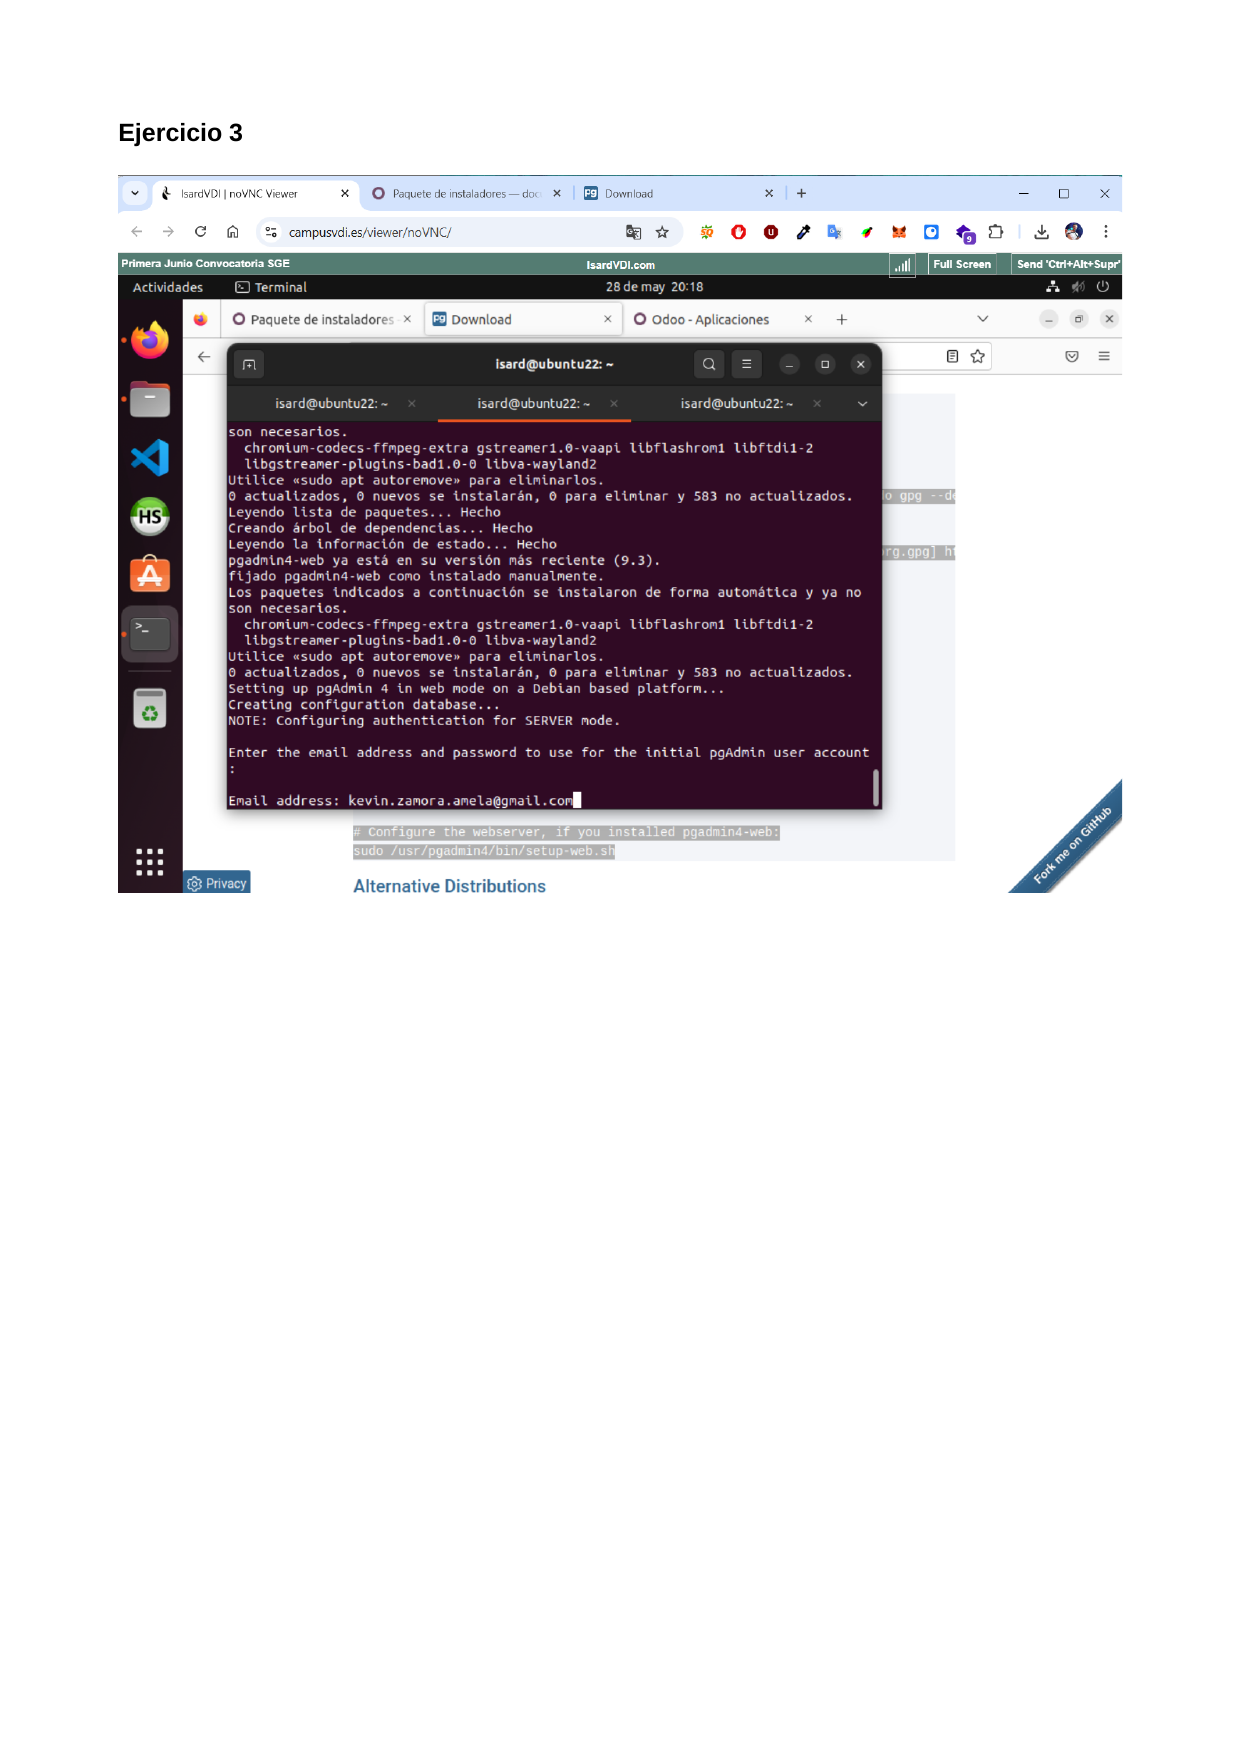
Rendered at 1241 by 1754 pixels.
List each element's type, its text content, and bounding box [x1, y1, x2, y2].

text Ejercicio 3 [118, 118, 1122, 147]
picture [118, 175, 1123, 893]
